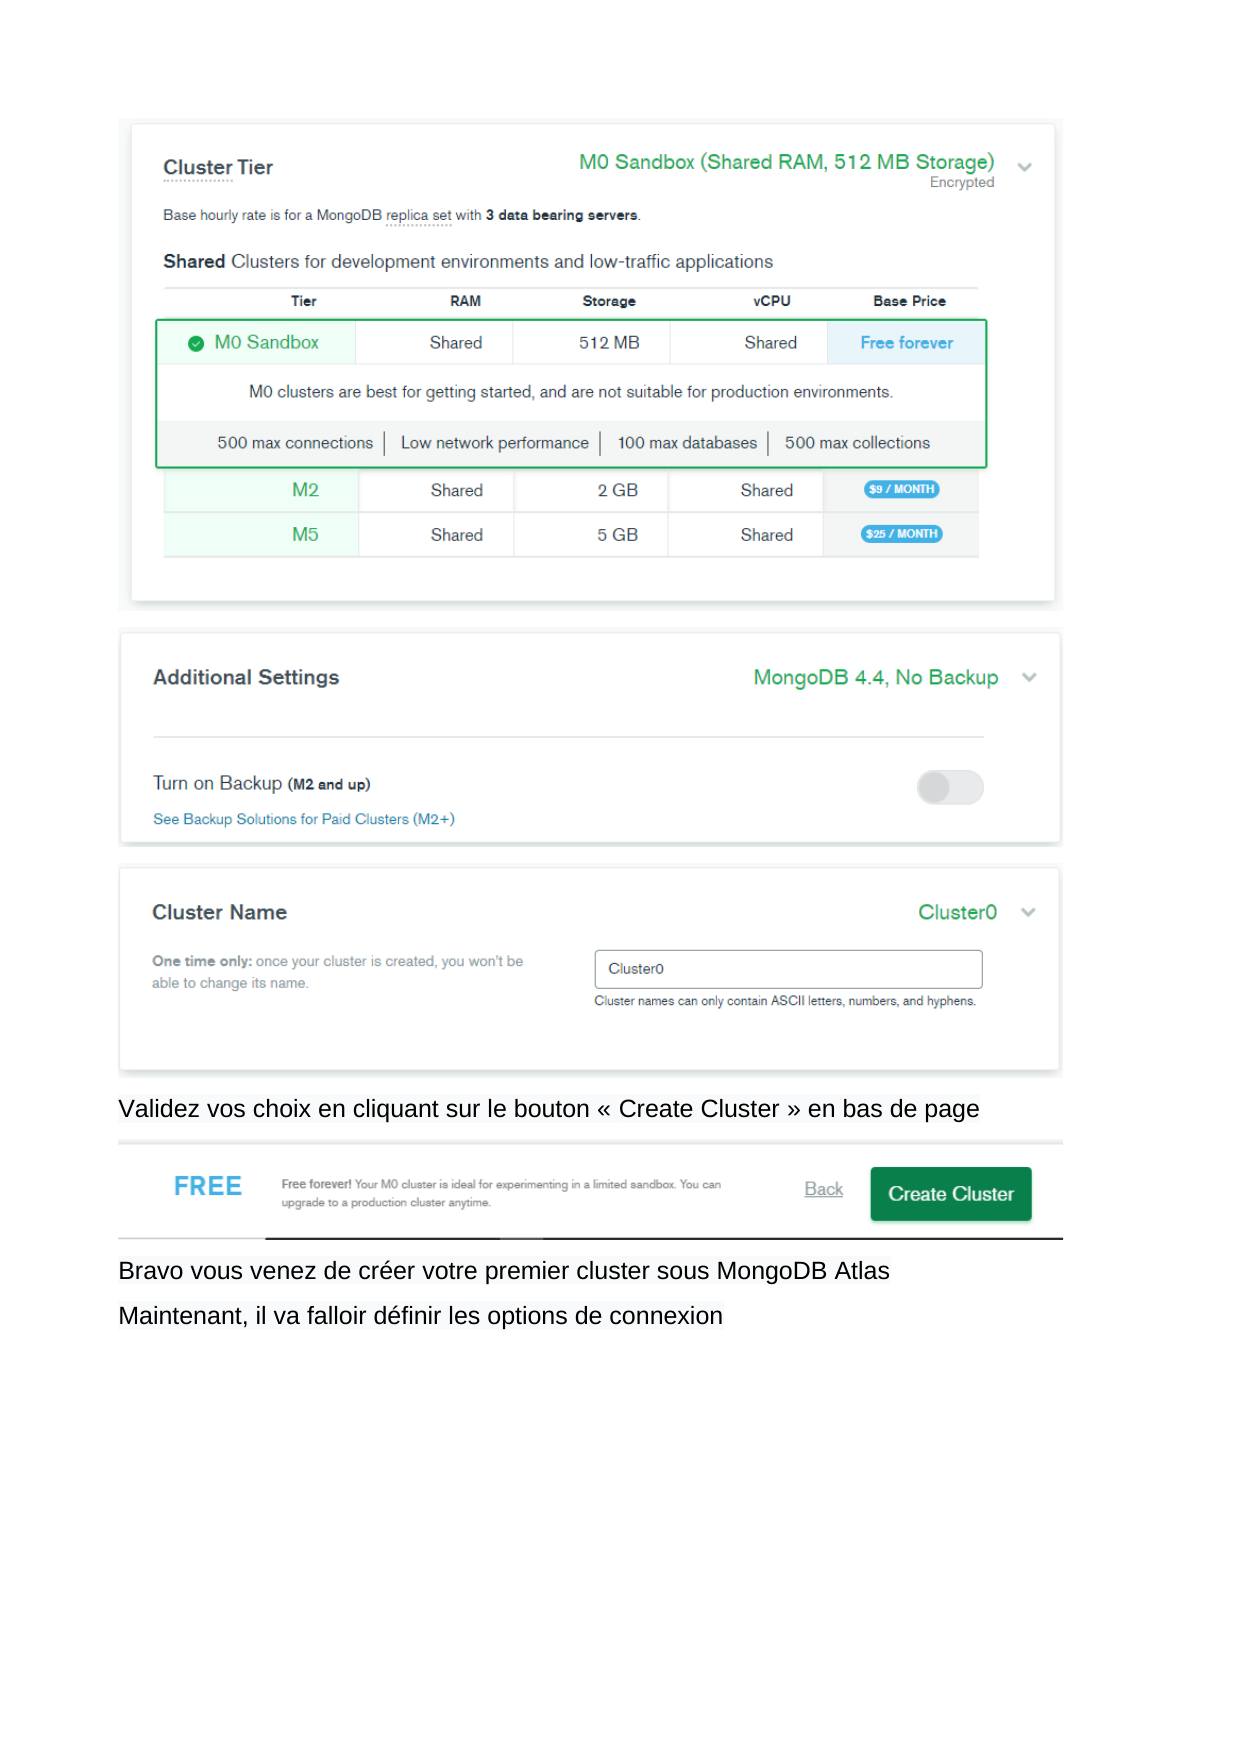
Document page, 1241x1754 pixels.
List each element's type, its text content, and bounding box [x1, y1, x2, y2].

text Validez vos choix en cliquant sur le bouton « Create Cluster » en bas de page [118, 1094, 1122, 1123]
picture [118, 1139, 1064, 1240]
picture [118, 863, 1064, 1078]
picture [118, 118, 1064, 611]
text Bravo vous venez de créer votre premier cluster sous MongoDB Atlas [118, 1256, 1122, 1284]
text Maintenant, il va falloir définir les options de connexion [118, 1301, 1122, 1330]
picture [118, 627, 1064, 847]
